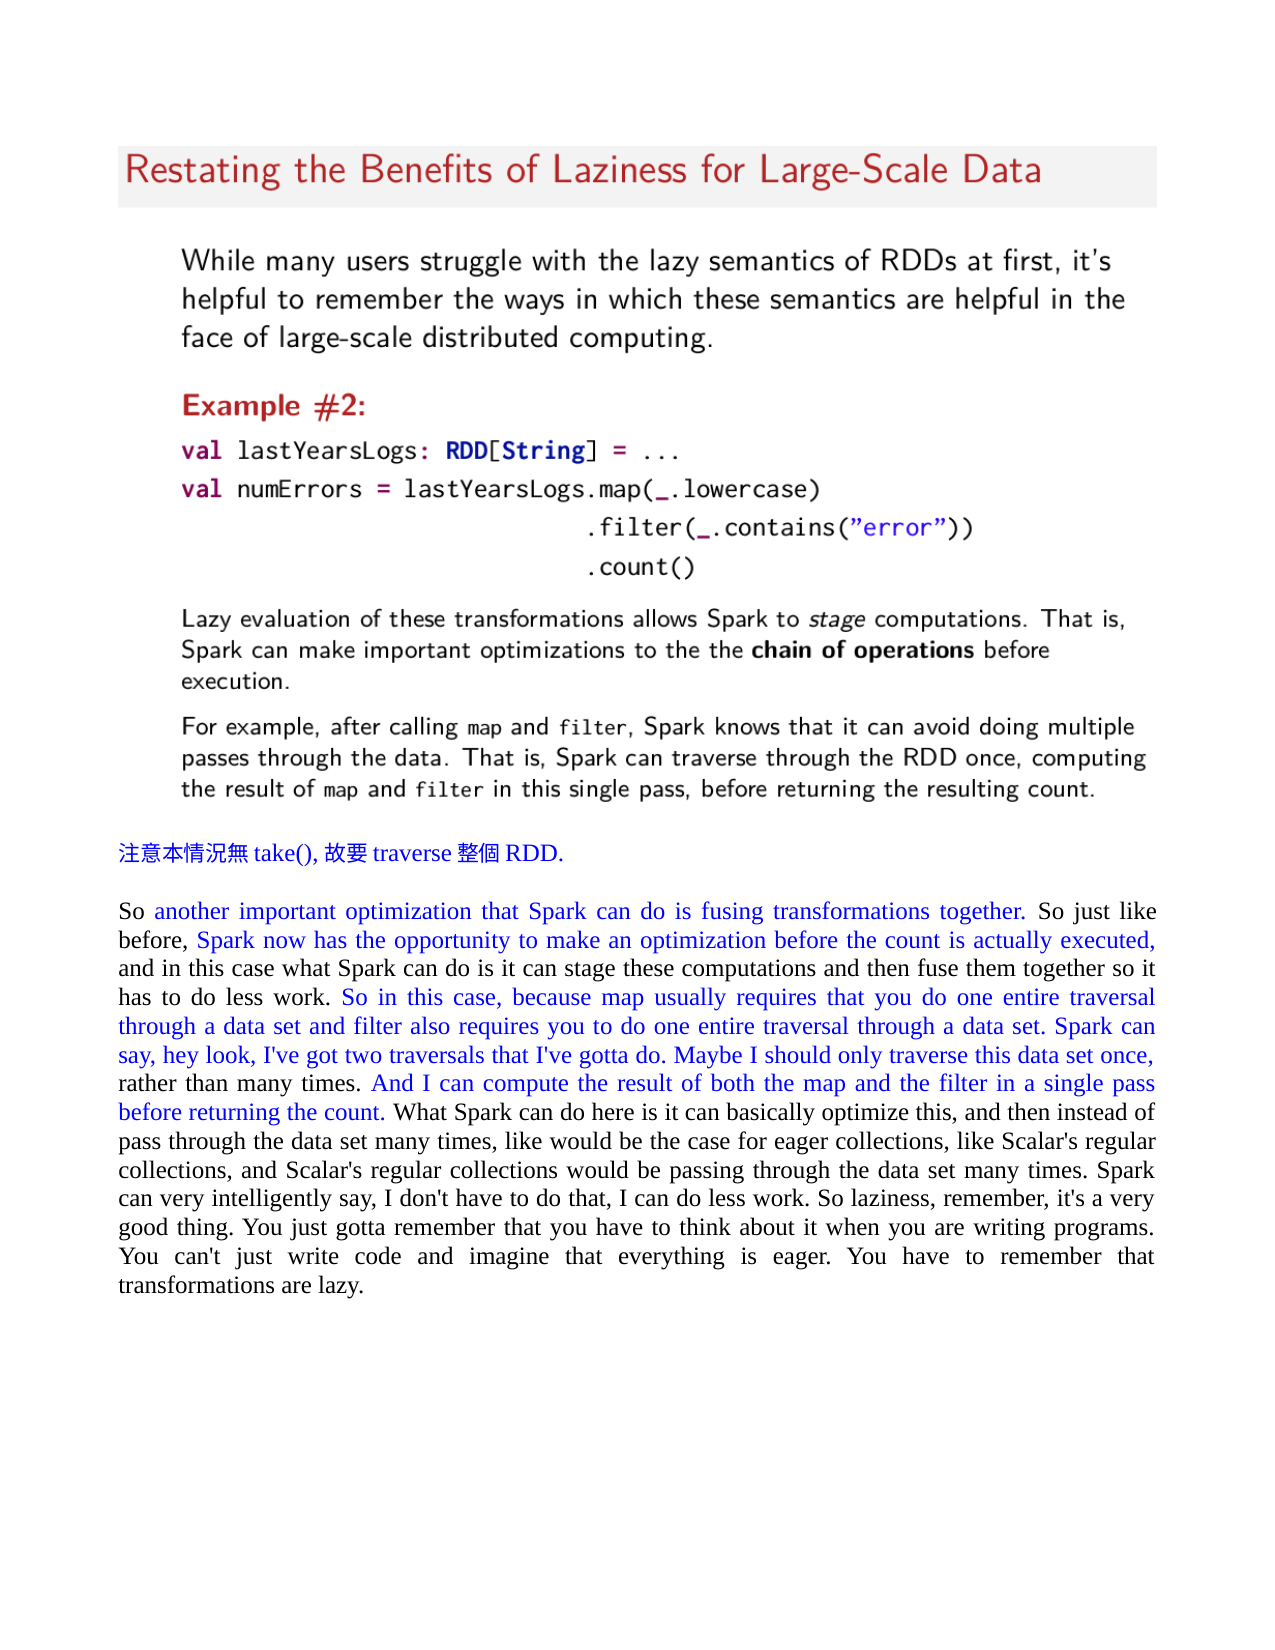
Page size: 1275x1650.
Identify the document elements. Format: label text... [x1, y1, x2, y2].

picture [118, 146, 1157, 807]
text 注意本情況無take(), 故要traverse整個RDD. [118, 836, 1157, 867]
text So another important optimization that Spark can do is fusing transformations together. So just like before, Spark now has the opportunity to make an optimization before the count is actually executed, and in this case what Spark can do is it can stage these computations and then fuse them together so it has to do less work. So in this case, because map usually requires that you do one entire traversal through a data set and filter also requires you to do one entire traversal through a data set. Spark can say, hey look, I've got two traversals that I've gotta do. Maybe I should only traverse this data set once, rather than many times. And I can compute the result of both the map and the filter in a single pass before returning the count. What Spark can do here is it can basically optimize this, and then instead of pass through the data set many times, like would be the case for eager collections, like Scalar's regular collections, and Scalar's regular collections would be passing through the data set many times. Spark can very intelligently say, I don't have to do that, I can do less work. So laziness, remember, it's a very good thing. You just gotta remember that you have to think about it when you are writing programs. You can't just write code and imagine that everything is eager. You have to remember that transformations are lazy. [118, 896, 1157, 1298]
